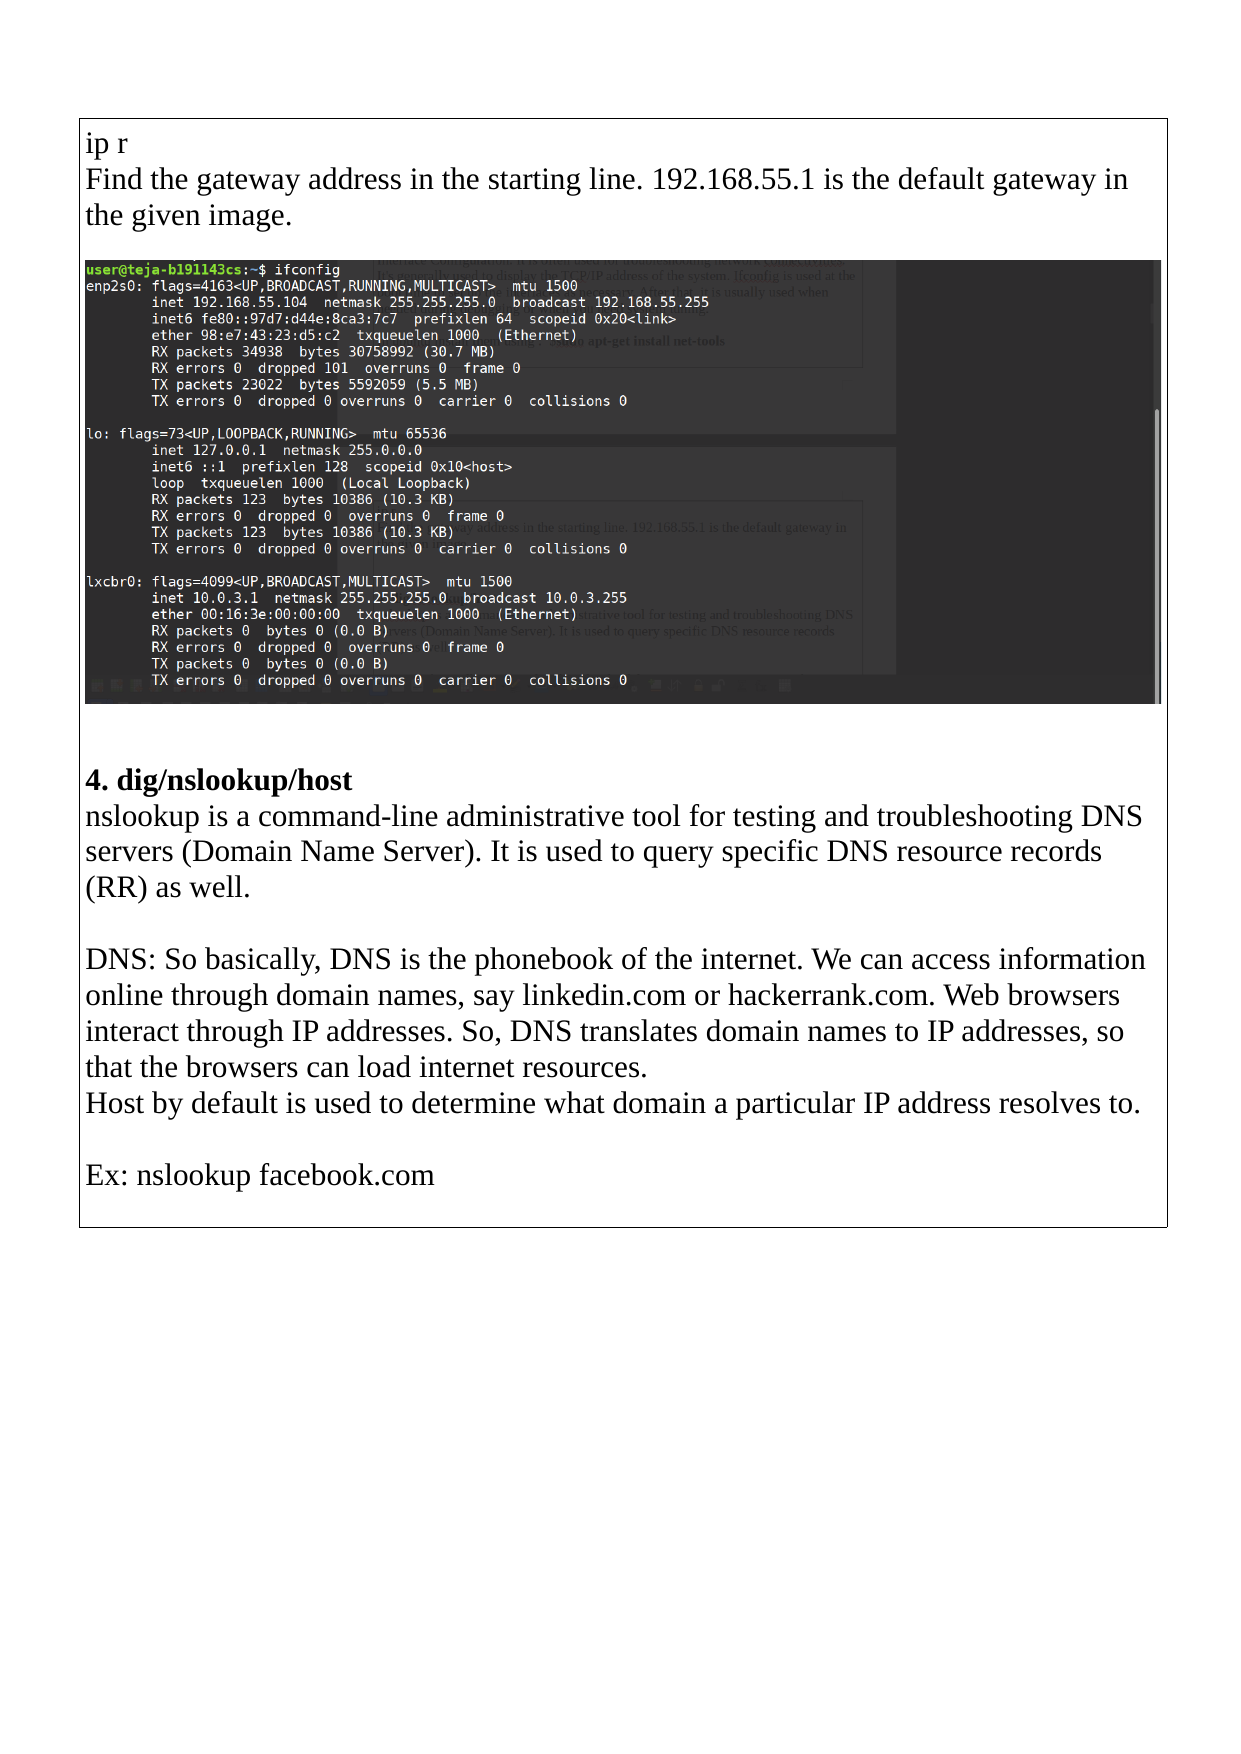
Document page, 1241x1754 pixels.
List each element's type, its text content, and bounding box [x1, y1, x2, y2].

table_header CS3009D: NETWORKS LABORATORY ( EXPERIMENT 1) Name : Panasa Teja ROLL : B191143CS BATCH : B 1. ping PING ( Packet Internet Groper) command is used to check the network connectivity between host and server/host. It is used to check whether a network is available and if a host is reachable. With this command, you can check if a server is up and running. When you “ping” a remote short, your machine starts sending ICMP ( Internet Control Message Protocol ) echo requests and waits for a response. If the connection is established, you’ll receive an echo reply for every request. The output of the ping command contains the amount of time it takes for every packet to reach its destination and return. Also in the terminal, it keeps printing responses until it is stopped. Ex: ping google.com ping www.amazon.com Here, ttl = TTL ( Time to Live ) represents the number of network hops a packet can take before a router discards it. icmp_seq = The sequence number of each ICMP packet. Increase by one for every echo request. time = The time it took for a packet to reach its destination and comes back to the source. Expressed in milliseconds. From = The destination and its IP address. Note : You can ping to localhost using ping 0 / ping 127.0.0.1 OUTPUTS Case1: If we did not get any reply from the destination then it means that there is no network connectivity between host and server/host. Case2: If the output is “request timed out” then it means the host is down or blocking our ICMP requests. Case3: If the output is "destination not reachable” then it means that a route to the destination cannot be found. 2. tracert/traceroute “traceroute” command in Linux prints the route that the packet takes to reach the host or destination. It displays details about all the hops that the packet visits in between i.e it displays IP addresses and the time it took between each hop. The main use of this tool is to find where the error lies in the network if a data packet is unable to reach the destination. Ex: traceroute facebook.com 3. ip/ifconfig/ipconfig IP: IP (Internet Protocol) Address is an address of your network hardware. It helps in connecting your computer to other devices on your network and all over the world. ipconfig stands for Internet Protocol Configuration, while ifconfig stands for Interface Configuration. It is often used for troubleshooting network connectivities. It's generally used to display the TCP/IP address of the system. Ifconfig is used at the boot time to set up the interfaces as necessary. After that, it is usually used when needed during debugging or when you need system tuning. In ubuntu install them using : $sudo apt-get install net-tools ip r Find the gateway address in the starting line. 192.168.55.1 is the default gateway in the given image. 4. dig/nslookup/host nslookup is a command-line administrative tool for testing and troubleshooting DNS servers (Domain Name Server). It is used to query specific DNS resource records (RR) as well. DNS: So basically, DNS is the phonebook of the internet. We can access information online through domain names, say linkedin.com or hackerrank.com. Web browsers interact through IP addresses. So, DNS translates domain names to IP addresses, so that the browsers can load internet resources. Host by default is used to determine what domain a particular IP address resolves to. Ex: nslookup facebook.com NOTE: Type nslookup without any arguments to enter into Interactive mode so that you can set the servers to mail servers. > set type = mx > google.com NOTE : nslookup -debug google.com You can troubleshoot DNS problems to perform DNS lookups, the answers for questions will be displayed. 5. whois The whois system is a listing of records that contain details about the ownership of domains and the owners. The Internet corporation for Assigned Names and Numbers (ICANN) regulates domain name registration and ownership, but the list of records is held by many companies, known as registries. Anyone can query the list of records. A whois record contains contact information with the person, company or other entity that registered the DOMAIN name. Install it using : sudo install whois Ex: whois amazon.com 6. route ROUTING TABLE : A routing table is a file containing information on how the information or packets should be transferred: the network path to all nodes or devices within a network. It is a map used by routers and gateways to track paths. The hop-by-hop routing is widely used, the packet contains the routing table to reach the next hop, once reached, it will read the routing table again to reach the next hop. Using the route command you can communicate with subnets and different networks, you can also block the traffic between networks or devices by modifying the routing table. Ex: route : To display routing table entries. Ex: route -n : To display routing tables in full numerical entities. Ex: sudo route add default gw 169.154.0.0 : To add default gateway. Ex: sudo route add -host 192.168.1.151 reject : To reject a host/network. Ex: route -Cn : To list routing cache information of Device Ex: ip route : To get details of IP routing table Ex: ip route show table local : To get details of local table with destination of localhost. Ex: ip -4/-6 route : To get details of IPv4/IPv6 details. 7. tcpdump “tcpdump” tool allows you to capture and analyze network traffic such as TCP/IP packets going through the system. Normally used to troubleshoot network issues, also used as a security tool. It scans from all OSI layers ( 1-7) and saves the captured information as .pcap file which can be viewed on WIRESHARK or through the command tool itself. Ex: sudo tcpdump It will capture packets from the current interface of the network through which the system is connected to the internet. Ex: sudo tcpdump -c 4 It will capture only 4 packets from the interface. Ex: sudo tcpdump -D It will print all the list of available networks that this tool can capture packets from. Ex: sudo tcpdump -n host 142.250.182.206 To capture packets related to Specific host Ex: sudo tcpdump -n src host 192.168.55.104 : packets from source host sudo tcpdump -n dst port 80 : all packets to port 80 8. netstat/ss netstat is a command tool which displays network connections for TCP/UDP and stats for Interfaces, Network protocols, routing tables, etc. ss replaces netstat. ss command tool which dumps socket stats and displays information similarly but it is faster than netstat. With ss, we get detailed information about how Linux is communicating with othermachines, networks, details about network stats, network protocols, linux socket connections. So, using this information, it’s easy to troubleshoot network issues. Ex: ss : Displays all connections Ex: ss -a : Displays non listening connections Ex: ss -l : Displays current listening connections Ex: ss -t : Displays TCP connections Ex: ss -u : Displays UDP connections Ex: ss -x : Displays UNIX connections Ex: ss -s : Displays summary stats Ex: ss -t -r state established : Displays sockets by state Ex: ss -a dst 192.168.1.1 : Displays connections to specific address A listening connection means the socket is waiting for connection. A non listening socket implies the connection is already made. 9. dstat dstat is a tool that is used to retrieve information or statistics from components of the system such as network connections, IO devices, or CPU, etc. It is generally used by system administrators to retrieve a handful of information about the above-mentioned components of the system. It itself performs like vmsta, netstat, etc. By using this tool one can even see the throughput for block devices that make up a single filesystem or storage system. Install it by : sudo apt install dstat Ex: dstat --vmstat To display information displayed by vmstat. It displays process and memory stats. Ex: dstat The output indicates : CPU Stats: CPU usage by user, system processes and number of idle processes, and Number of waiting processes, hardware and software interrupts. Disk Stats: Total number of read and write operations on the disk. Network Stats: Total amount of Bytes received and sent on network interfaces. Paging Stats: Number of times information is copied into and moved out of memory. System Stats: Number of interrupts and context switches. 10. ifstat As dstat, iostat, vmstat displays stats regarding the components of System. ifstat displays network interface statistics. This tool keeps records of the previous data files and displays differences between last and current calls. Install it using : $sudo apt install ifstat Ex: ifstat 11. wget Wget is the non-interactive network downloader which is used to download files from the server even when the user has not logged on to the system and it can work in the background without hindering the current process. With Wget, you can download files using HTTP, HTTPS, and FTP protocols. Wget provides a number of options allowing you to download multiple files, resume downloads, limit the bandwidth, recursive downloads, download in the background, mirror a website, and much more. Install it using : $sudo apt install wget Ex: wget [options] [url] Ex: wget google.com Ex: wget -b google.com To download the file in background Ex: wget google.com -o/path/filename.txt To overwrite the log file of wget command.Ex: wget -c google.com To resume a partially downloaded file. 12. tracepath Tracepath command in Linux is used to traces path to destination discovering MTU along this path. It uses UDP port or some random port. It is similar to traceroute, but it does not require superuser privileges and has no fancy options. [80, 119, 1167, 1227]
picture [85, 260, 1162, 704]
